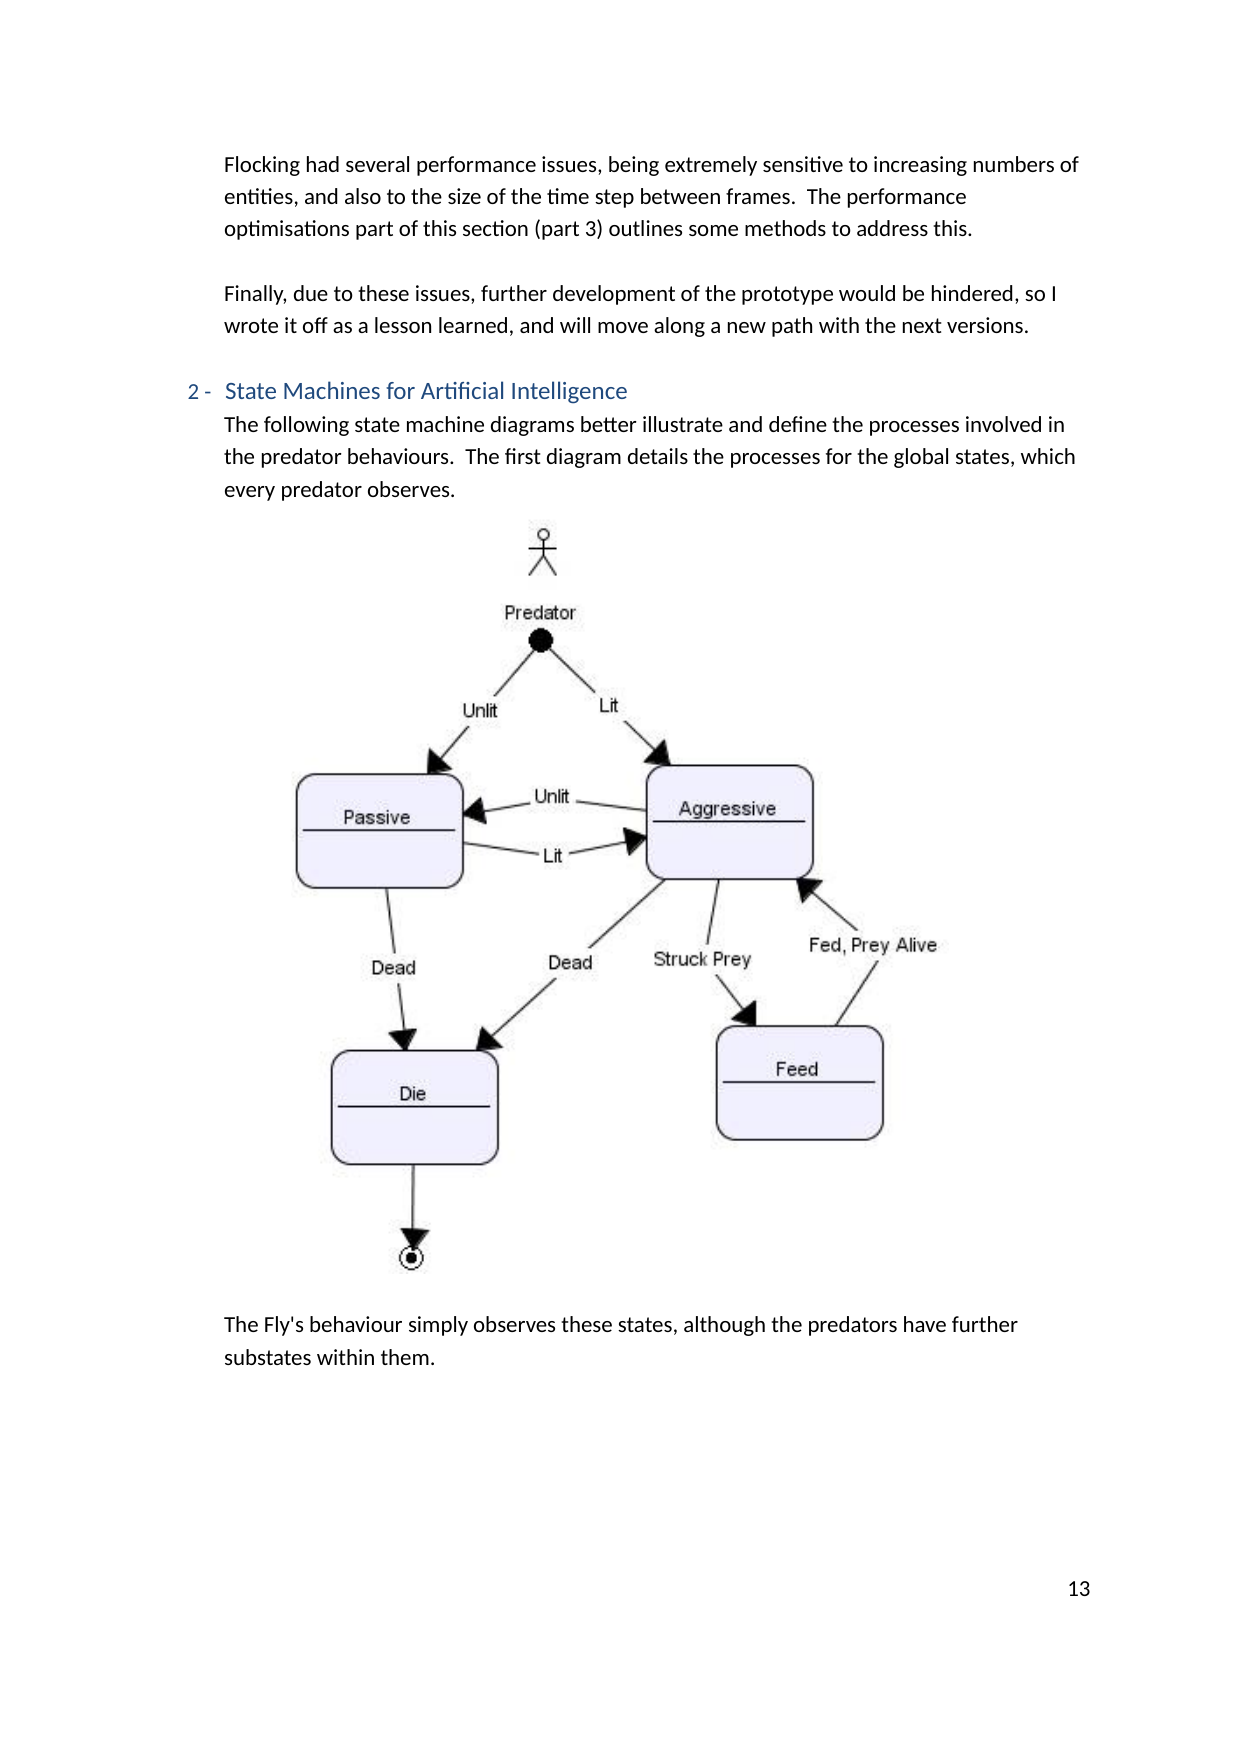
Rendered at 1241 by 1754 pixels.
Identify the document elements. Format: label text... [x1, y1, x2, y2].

text The following state machine diagrams better illustrate and define the processes involved in the predator behaviours. The first diagram details the processes for the global states, which every predator observes. [224, 410, 1090, 503]
text Flocking had several performance issues, being extremely sensitive to increasing numbers of entities, and also to the size of the time step between frames. The performance optimisations part of this section (part 3) outlines some methods to address this. [224, 150, 1090, 242]
text Finally, due to these issues, further development of the prototype would be hindered, so I wrote it off as a lesson learned, and will move along a new path with the next versions. [224, 279, 1090, 339]
list State Machines for Artificial Intelligence [187, 375, 1090, 406]
text The Fly's behaviour simply observes these states, although the predators have further substates within them. [224, 1310, 1090, 1371]
picture [291, 506, 949, 1274]
